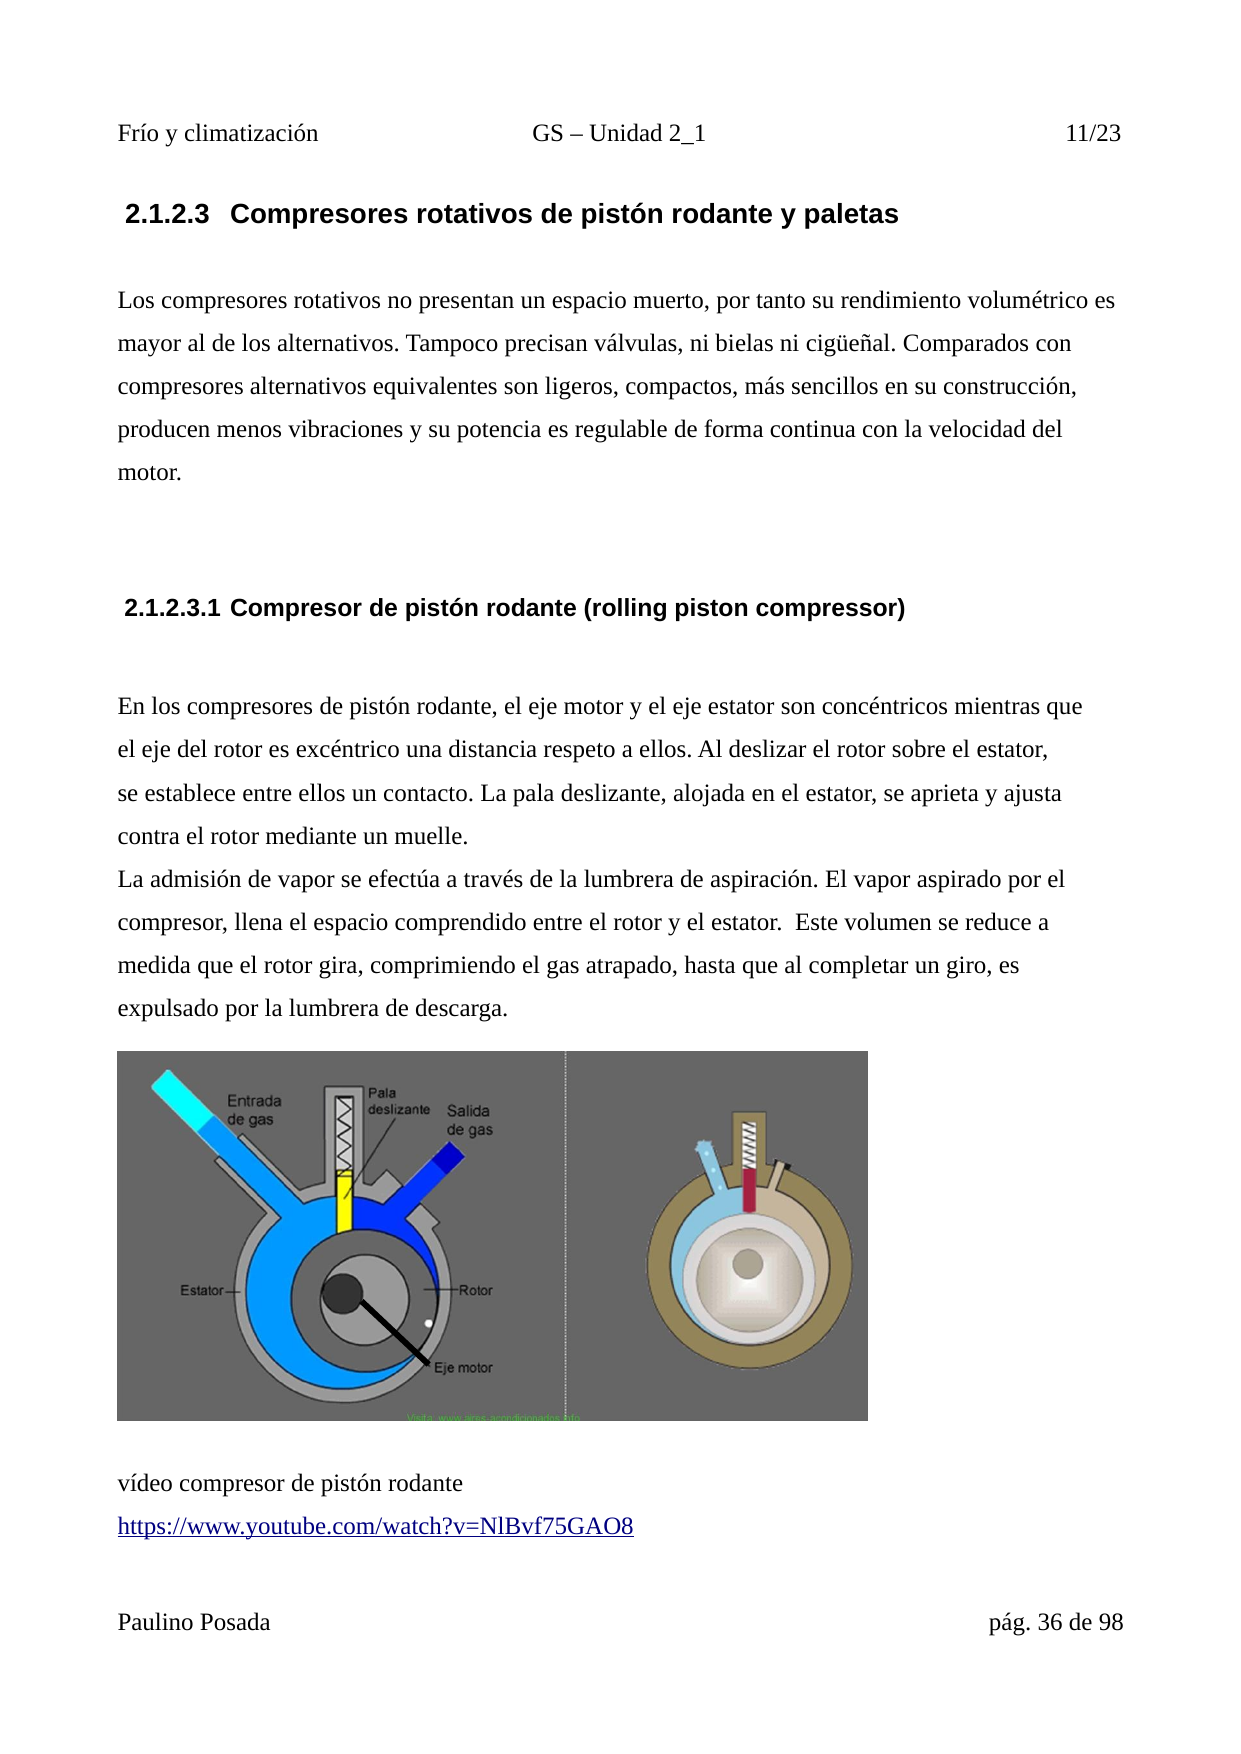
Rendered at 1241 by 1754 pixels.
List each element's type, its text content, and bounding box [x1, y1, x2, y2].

text el eje del rotor es excéntrico una distancia respeto a ellos. Al deslizar el rotor sobre el estator, [117, 734, 1123, 763]
subtitle Compresor de pistón rodante (rolling piston compressor) [117, 593, 1123, 622]
subtitle Compresores rotativos de pistón rodante y paletas [117, 197, 1123, 229]
text vídeo compresor de pistón rodante [117, 1468, 1123, 1496]
text En los compresores de pistón rodante, el eje motor y el eje estator son concéntricos mientras que [117, 691, 1123, 720]
text se establece entre ellos un contacto. La pala deslizante, alojada en el estator, se aprieta y ajusta [117, 778, 1123, 806]
picture [117, 1051, 868, 1421]
text Los compresores rotativos no presentan un espacio muerto, por tanto su rendimiento volumétrico es mayor al de los alternativos. Tampoco precisan válvulas, ni bielas ni cigüeñal. Comparados con compresores alternativos equivalentes son ligeros, compactos, más sencillos en su construcción, producen menos vibraciones y su potencia es regulable de forma continua con la velocidad del motor. [117, 285, 1123, 486]
text La admisión de vapor se efectúa a través de la lumbrera de aspiración. El vapor aspirado por el compresor, llena el espacio comprendido entre el rotor y el estator. Este volumen se reduce a medida que el rotor gira, comprimiendo el gas atrapado, hasta que al completar un giro, es expulsado por la lumbrera de descarga. [117, 864, 1123, 1022]
text contra el rotor mediante un muelle. [117, 821, 1123, 849]
text https://www.youtube.com/watch?v=NlBvf75GAO8 [117, 1511, 1123, 1539]
